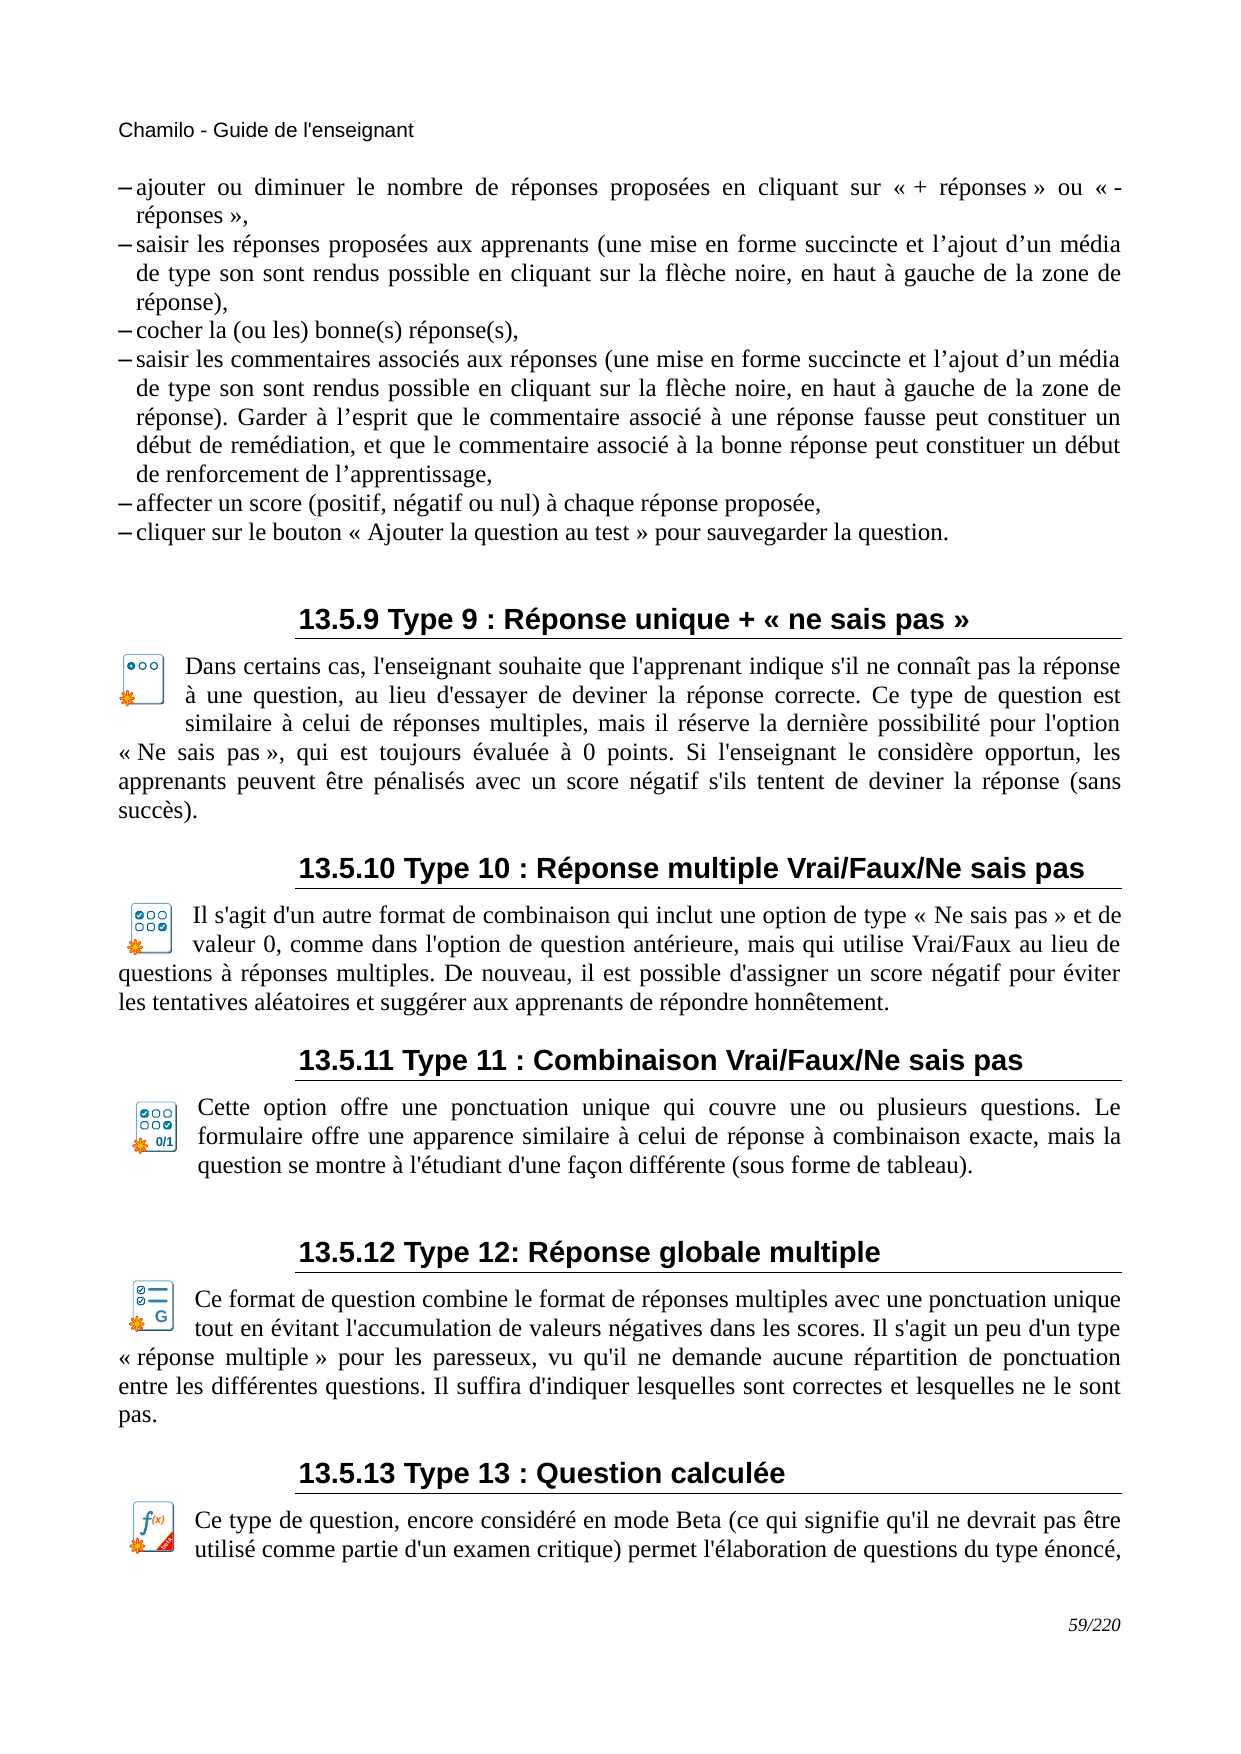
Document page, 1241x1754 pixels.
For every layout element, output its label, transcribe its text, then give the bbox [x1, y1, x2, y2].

text Il s'agit d'un autre format de combinaison qui inclut une option de type « Ne sais pas » et de valeur 0, comme dans l'option de question antérieure, mais qui utilise Vrai/Faux au lieu de questions à réponses multiples. De nouveau, il est possible d'assigner un score négatif pour éviter les tentatives aléatoires et suggérer aux apprenants de répondre honnêtement. [118, 901, 1122, 1016]
list saisir les commentaires associés aux réponses (une mise en forme succincte et l’ajout d’un média de type son sont rendus possible en cliquant sur la flèche noire, en haut à gauche de la zone de réponse). Garder à l’esprit que le commentaire associé à une réponse fausse peut constituer un début de remédiation, et que le commentaire associé à la bonne réponse peut constituer un début de renforcement de l’apprentissage, [118, 344, 1122, 488]
subtitle Type 12: Réponse globale multiple [295, 1232, 1122, 1272]
list saisir les réponses proposées aux apprenants (une mise en forme succincte et l’ajout d’un média de type son sont rendus possible en cliquant sur la flèche noire, en haut à gauche de la zone de réponse), [118, 229, 1122, 315]
subtitle Type 11 : Combinaison Vrai/Faux/Ne sais pas [295, 1041, 1122, 1080]
text Ce format de question combine le format de réponses multiples avec une ponctuation unique tout en évitant l'accumulation de valeurs négatives dans les scores. Il s'agit un peu d'un type « réponse multiple » pour les paresseux, vu qu'il ne demande aucune répartition de ponctuation entre les différentes questions. Il suffira d'indiquer lesquelles sont correctes et lesquelles ne le sont pas. [118, 1284, 1122, 1428]
list ajouter ou diminuer le nombre de réponses proposées en cliquant sur « + réponses » ou « - réponses », [118, 172, 1122, 229]
picture [140, 1121, 149, 1130]
list cocher la (ou les) bonne(s) réponse(s), [118, 315, 1122, 344]
text Dans certains cas, l'enseignant souhaite que l'apprenant indique s'il ne connaît pas la réponse à une question, au lieu d'essayer de deviner la réponse correcte. Ce type de question est similaire à celui de réponses multiples, mais il réserve la dernière possibilité pour l'option « Ne sais pas », qui est toujours évaluée à 0 points. Si l'enseignant le considère opportun, les apprenants peuvent être pénalisés avec un score négatif s'ils tentent de deviner la réponse (sans succès). [118, 651, 1122, 823]
subtitle Type 13 : Question calculée [295, 1453, 1122, 1493]
text Cette option offre une ponctuation unique qui couvre une ou plusieurs questions. Le formulaire offre une apparence similaire à celui de réponse à combinaison exacte, mais la question se montre à l'étudiant d'une façon différente (sous forme de tableau). [118, 1092, 1122, 1179]
picture [163, 1109, 172, 1118]
picture [158, 911, 167, 920]
list cliquer sur le bouton « Ajouter la question au test » pour sauvegarder la question. [118, 517, 1122, 545]
subtitle Type 9 : Réponse unique + « ne sais pas » [295, 599, 1122, 638]
text Ce type de question, encore considéré en mode Beta (ce qui signifie qu'il ne devrait pas être utilisé comme partie d'un examen critique) permet l'élaboration de questions du type énoncé, [118, 1505, 1122, 1563]
list affecter un score (positif, négatif ou nul) à chaque réponse proposée, [118, 488, 1122, 517]
subtitle Type 10 : Réponse multiple Vrai/Faux/Ne sais pas [295, 848, 1122, 888]
